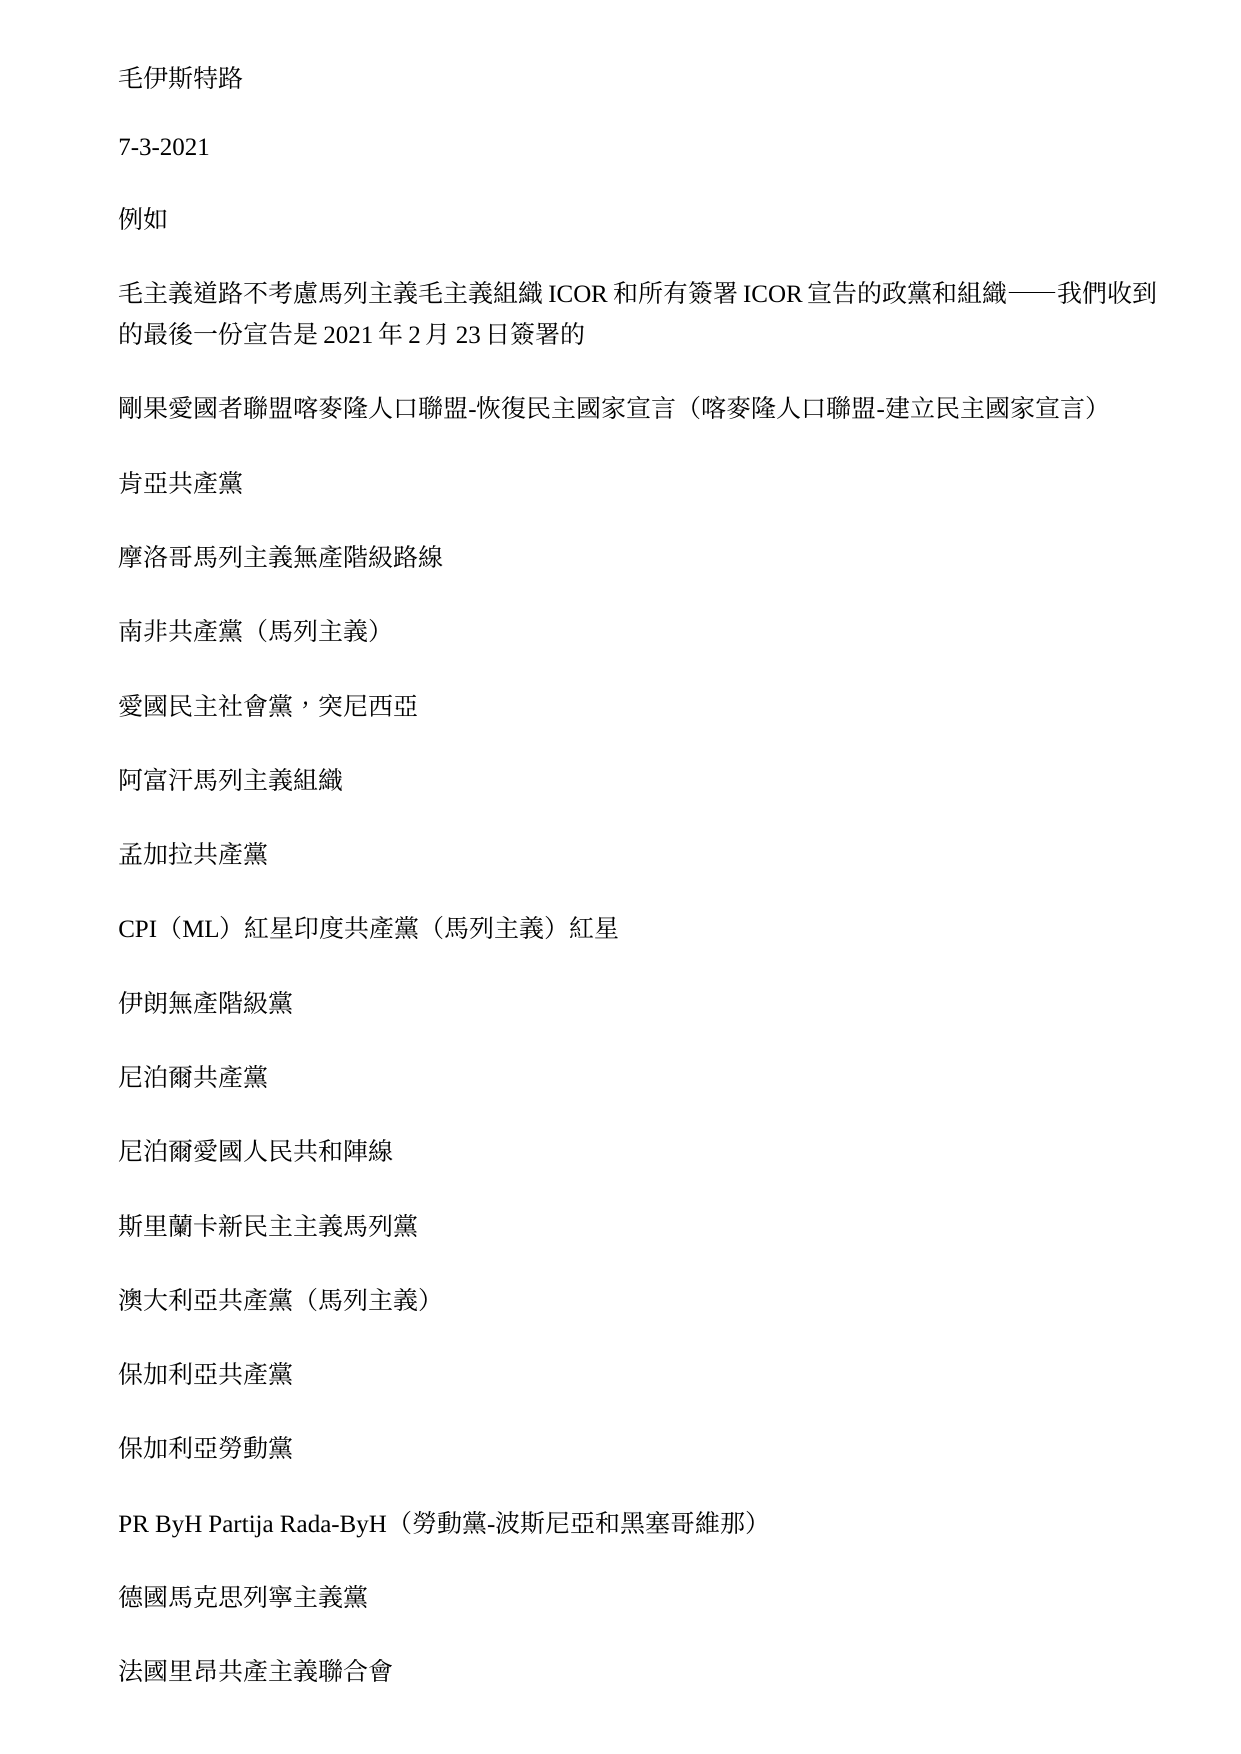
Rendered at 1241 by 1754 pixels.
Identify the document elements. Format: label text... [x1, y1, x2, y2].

text 毛伊斯特路 7-3-2021 例如 毛主義道路不考慮馬列主義毛主義組織ICOR和所有簽署ICOR宣告的政黨和組織——我們收到的最後一份宣告是2021年2月23日簽署的 剛果愛國者聯盟喀麥隆人口聯盟-恢復民主國家宣言（喀麥隆人口聯盟-建立民主國家宣言） 肯亞共產黨 摩洛哥馬列主義無產階級路線 南非共產黨（馬列主義） 愛國民主社會黨，突尼西亞 阿富汗馬列主義組織 孟加拉共產黨 CPI（ML）紅星印度共產黨（馬列主義）紅星 伊朗無產階級黨 尼泊爾共產黨 尼泊爾愛國人民共和陣線 斯里蘭卡新民主主義馬列黨 澳大利亞共產黨（馬列主義） 保加利亞共產黨 保加利亞勞動黨 PR ByH Partija Rada-ByH（勞動黨-波斯尼亞和黑塞哥維那） 德國馬克思列寧主義黨 法國里昂共產主義聯合會 [118, 59, 1181, 1688]
